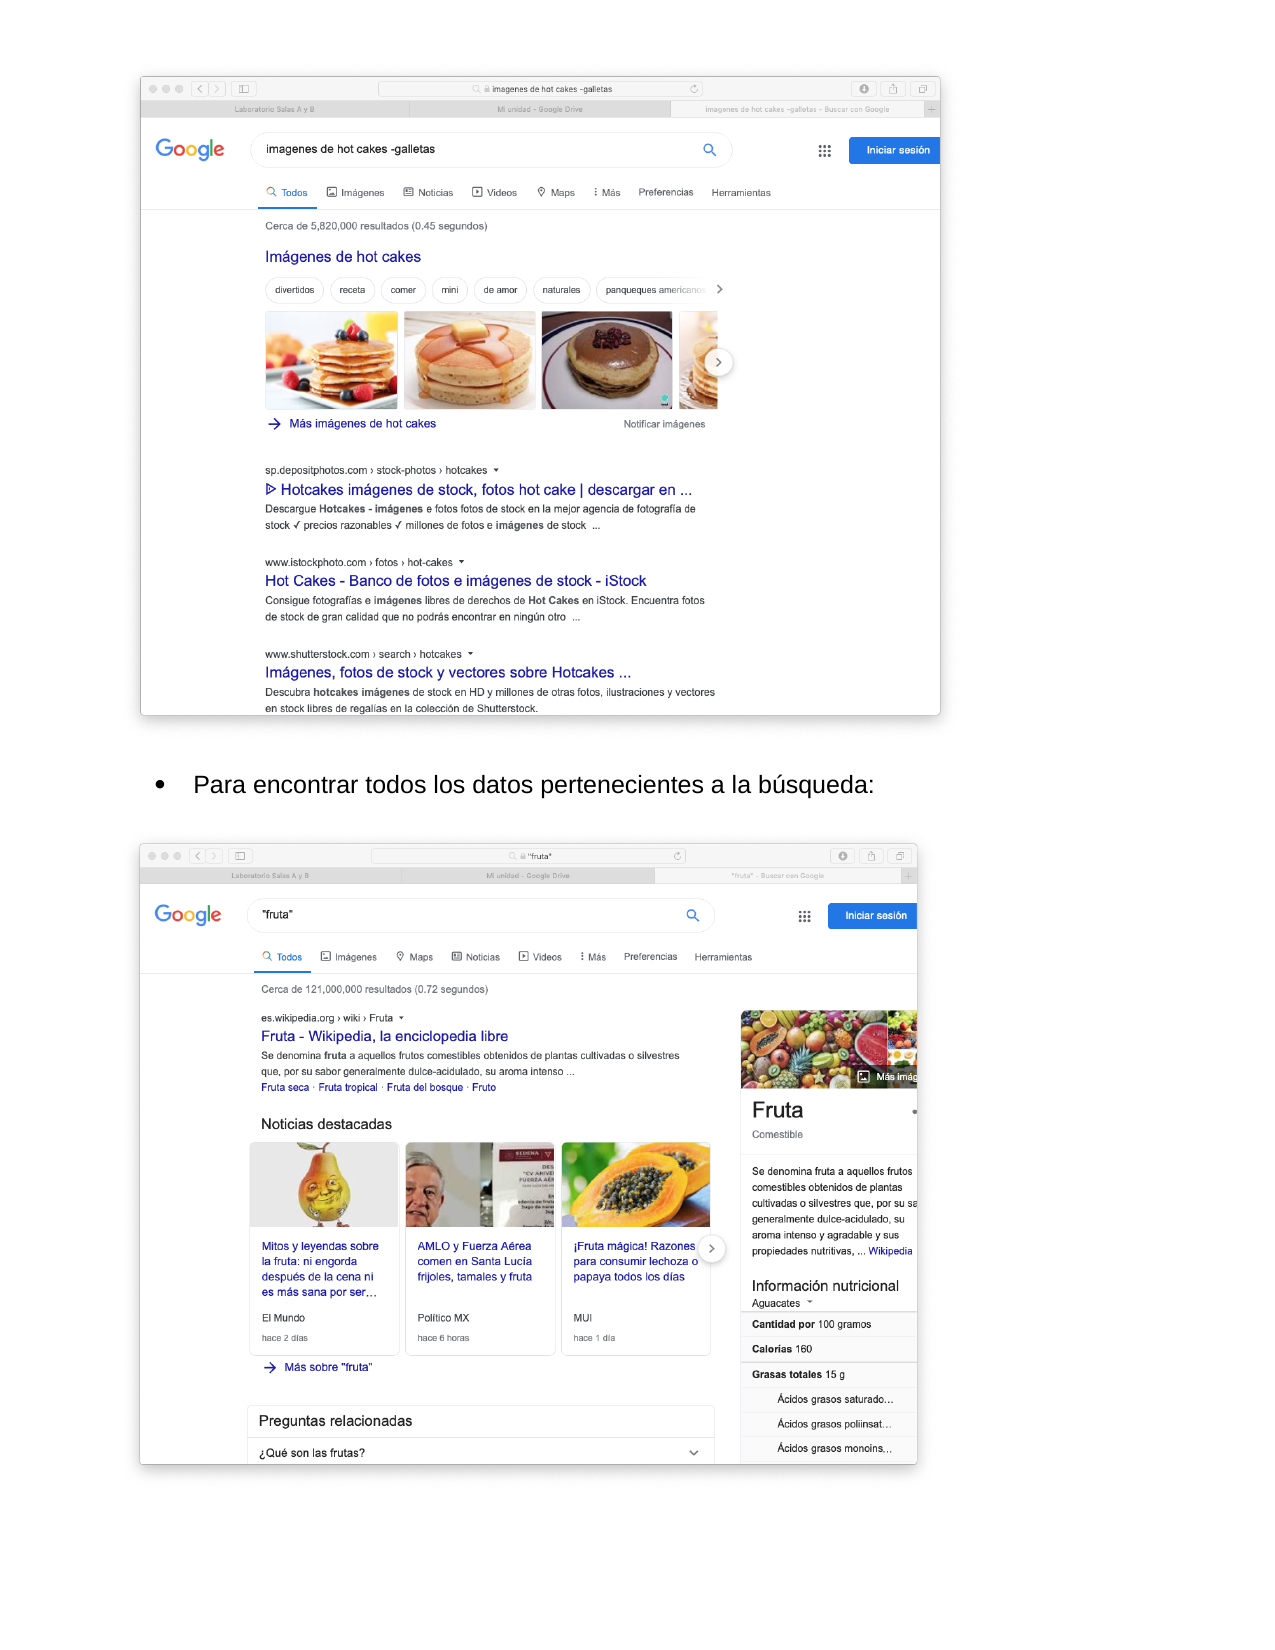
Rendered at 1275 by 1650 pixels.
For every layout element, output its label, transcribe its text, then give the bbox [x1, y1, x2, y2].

list Para encontrar todos los datos pertenecientes a la búsqueda: [156, 770, 1205, 799]
